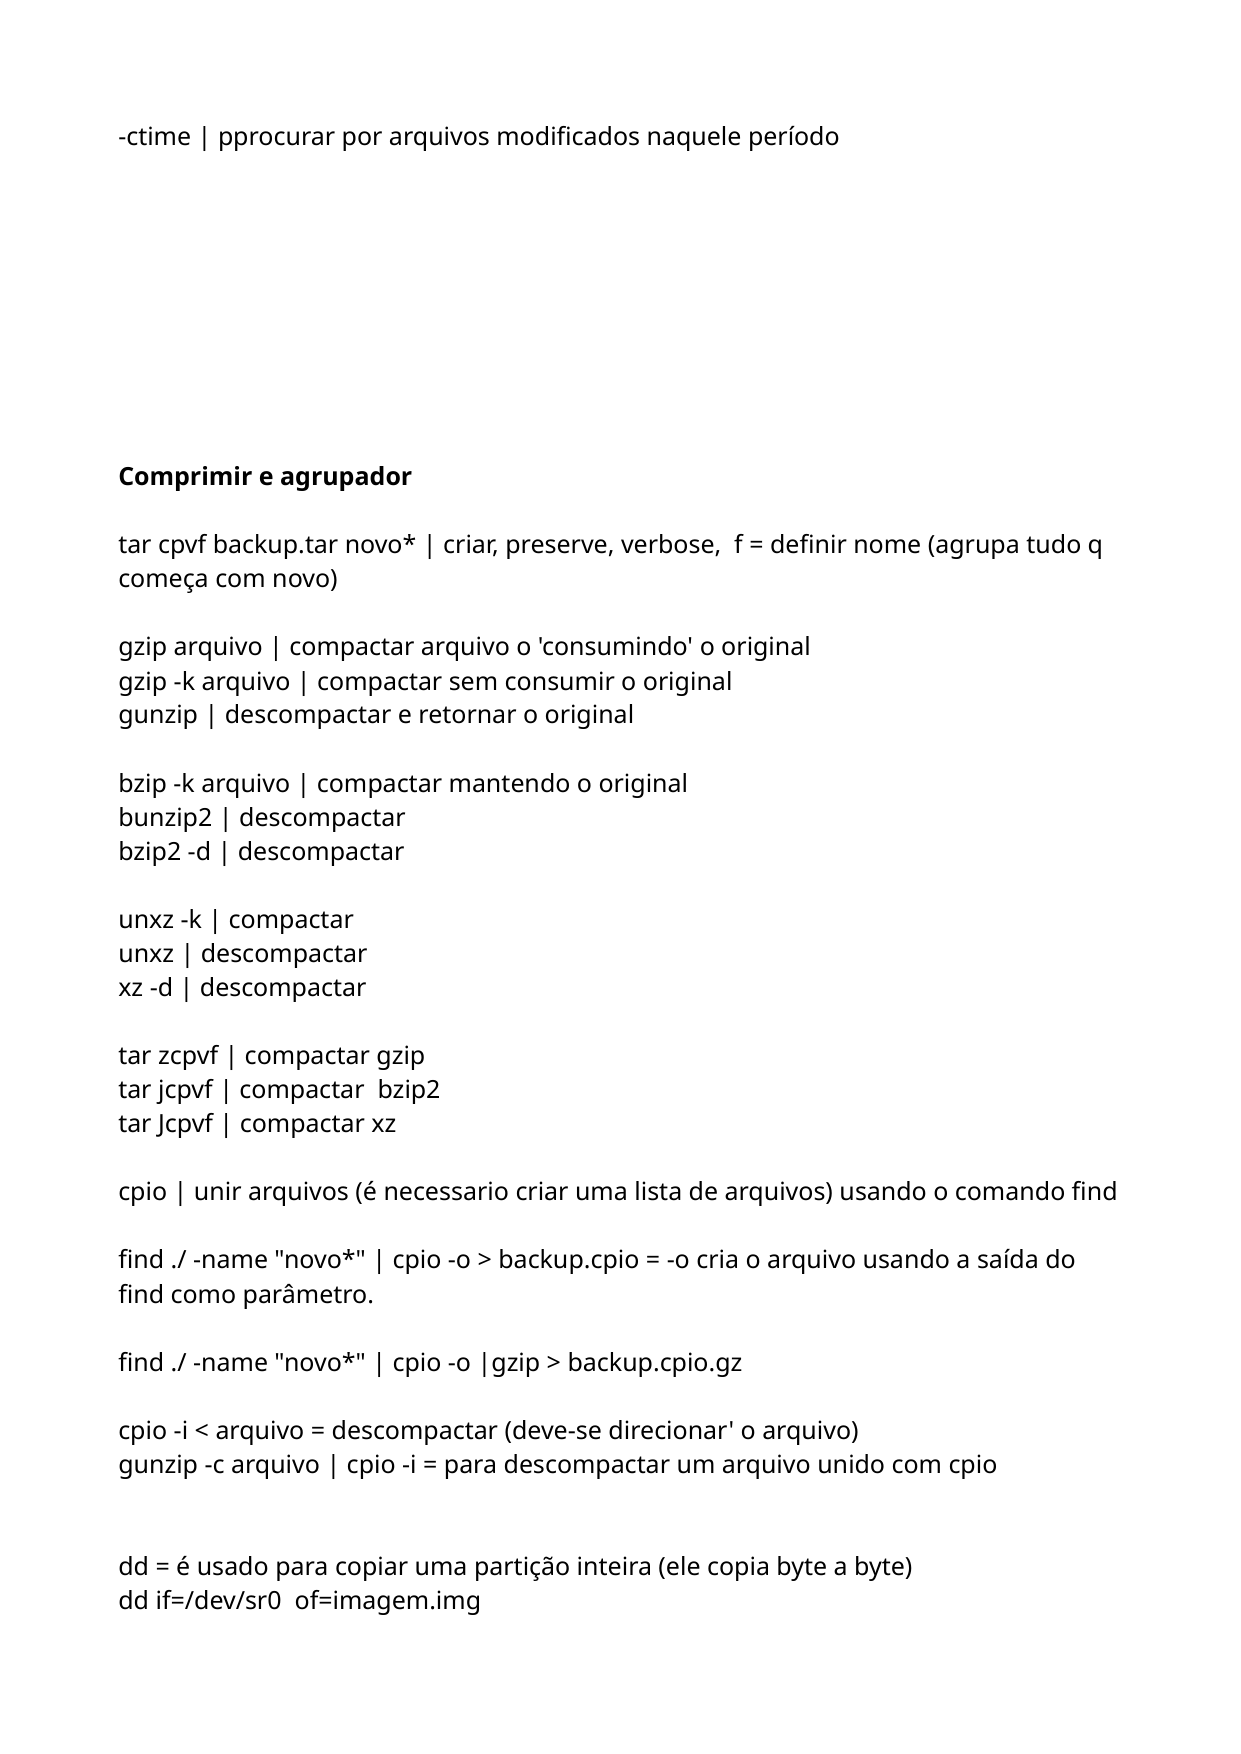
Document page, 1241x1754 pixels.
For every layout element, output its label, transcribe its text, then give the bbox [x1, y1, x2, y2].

text find ./ -name "novo*" | cpio -o > backup.cpio = -o cria o arquivo usando a saída do find como parâmetro. [118, 1242, 1122, 1310]
text unxz -k | compactar [118, 902, 1122, 936]
text find ./ -name "novo*" | cpio -o |gzip > backup.cpio.gz [118, 1344, 1122, 1378]
text gunzip -c arquivo | cpio -i = para descompactar um arquivo unido com cpio [118, 1447, 1122, 1481]
text -ctime | pprocurar por arquivos modificados naquele período [118, 118, 1122, 152]
text bunzip2 | descompactar [118, 799, 1122, 833]
text Comprimir e agrupador [118, 459, 1122, 493]
text tar Jcpvf | compactar xz [118, 1106, 1122, 1140]
text bzip2 -d | descompactar [118, 833, 1122, 867]
text unxz | descompactar [118, 936, 1122, 970]
text tar zcpvf | compactar gzip [118, 1038, 1122, 1072]
text dd if=/dev/sr0 of=imagem.img [118, 1583, 1122, 1617]
text gzip -k arquivo | compactar sem consumir o original [118, 663, 1122, 697]
text tar jcpvf | compactar bzip2 [118, 1072, 1122, 1106]
text bzip -k arquivo | compactar mantendo o original [118, 765, 1122, 799]
text xz -d | descompactar [118, 970, 1122, 1004]
text cpio -i < arquivo = descompactar (deve-se direcionar' o arquivo) [118, 1412, 1122, 1447]
text gzip arquivo | compactar arquivo o 'consumindo' o original [118, 629, 1122, 663]
text dd = é usado para copiar uma partição inteira (ele copia byte a byte) [118, 1549, 1122, 1583]
text gunzip | descompactar e retornar o original [118, 697, 1122, 731]
text tar cpvf backup.tar novo* | criar, preserve, verbose, f = definir nome (agrupa tudo q começa com novo) [118, 527, 1122, 595]
text cpio | unir arquivos (é necessario criar uma lista de arquivos) usando o comando find [118, 1174, 1122, 1208]
